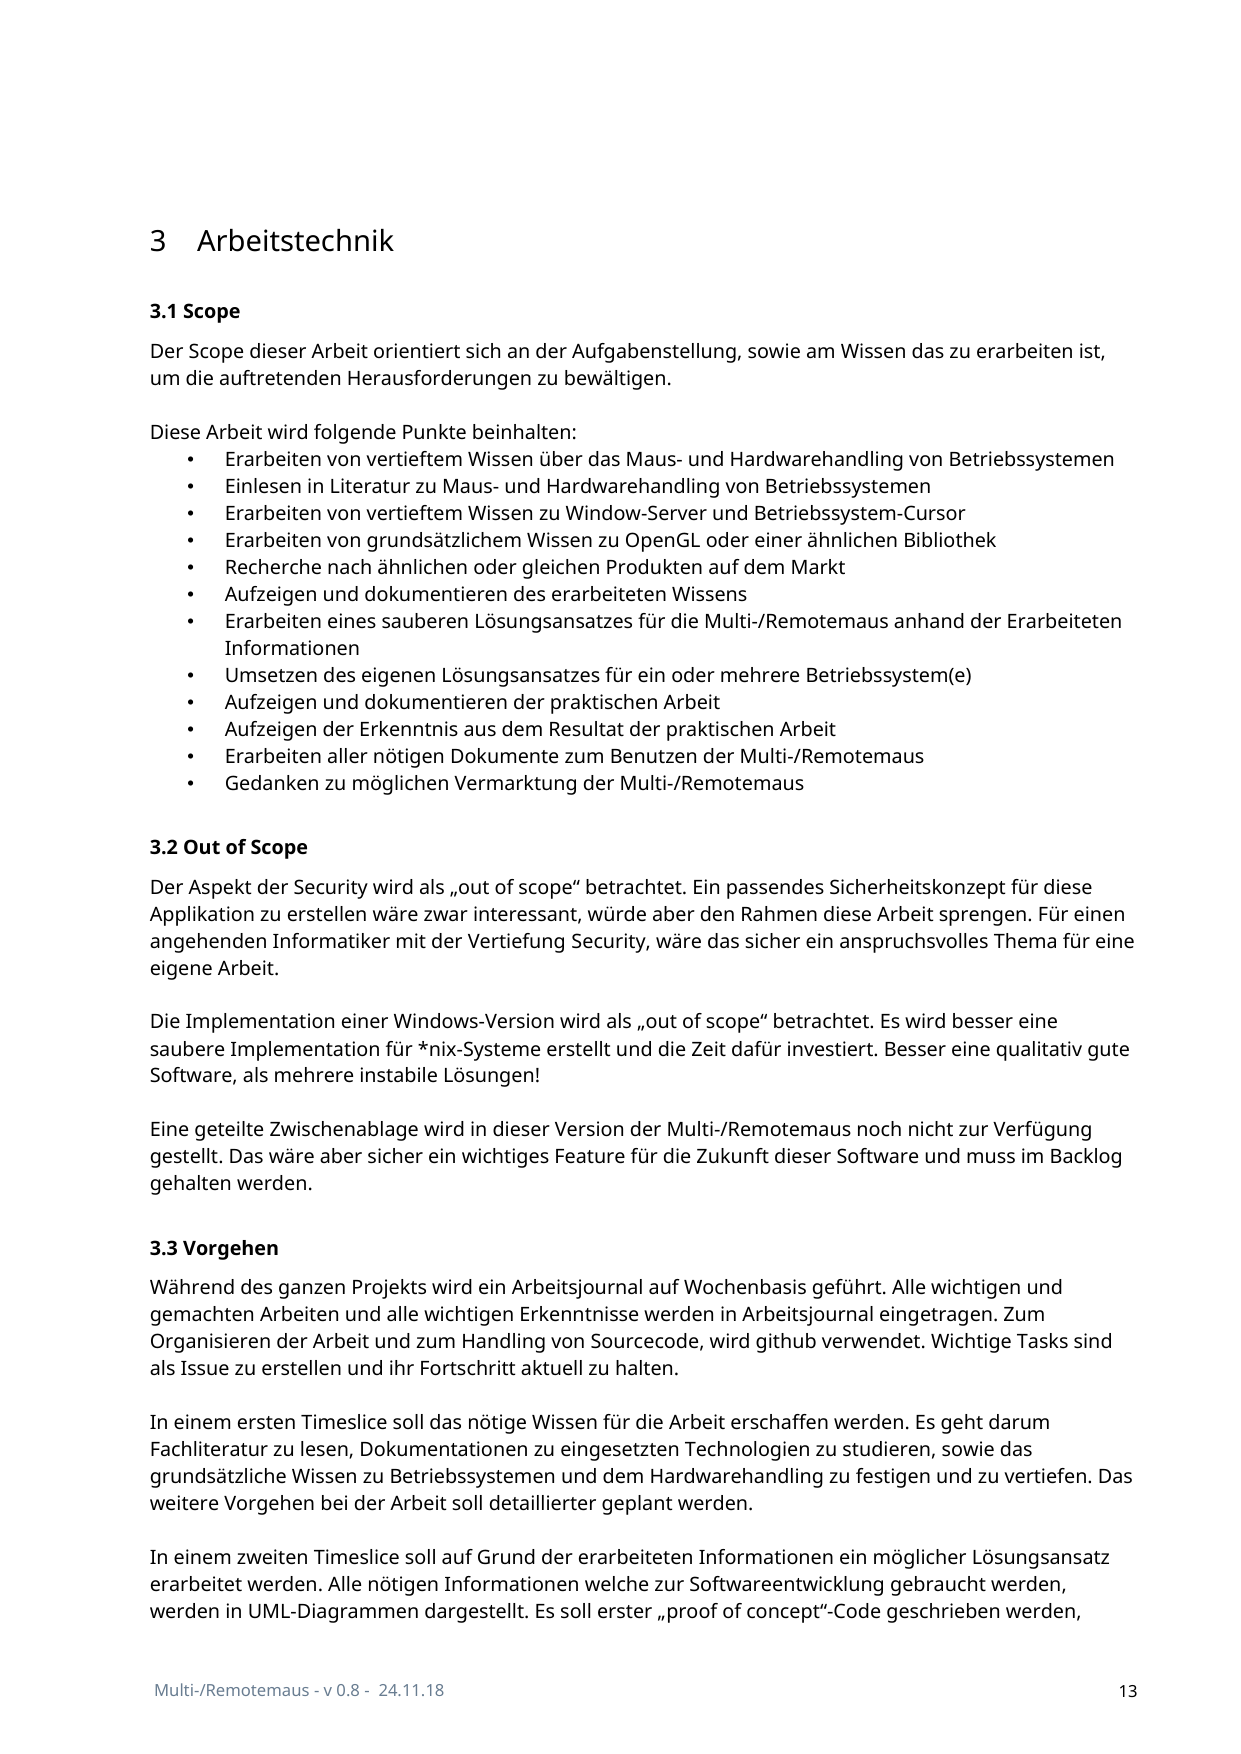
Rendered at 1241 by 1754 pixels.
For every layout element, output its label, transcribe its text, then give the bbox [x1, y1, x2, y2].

list Erarbeiten von grundsätzlichem Wissen zu OpenGL oder einer ähnlichen Bibliothek [187, 526, 1136, 553]
text Diese Arbeit wird folgende Punkte beinhalten: [149, 418, 1136, 445]
list Einlesen in Literatur zu Maus- und Hardwarehandling von Betriebssystemen [187, 472, 1136, 499]
list Erarbeiten von vertieftem Wissen über das Maus- und Hardwarehandling von Betriebssystemen [187, 445, 1136, 472]
list Erarbeiten aller nötigen Dokumente zum Benutzen der Multi-/Remotemaus [187, 742, 1136, 769]
text Der Aspekt der Security wird als „out of scope“ betrachtet. Ein passendes Sicherheitskonzept für diese Applikation zu erstellen wäre zwar interessant, würde aber den Rahmen diese Arbeit sprengen. Für einen angehenden Informatiker mit der Vertiefung Security, wäre das sicher ein anspruchsvolles Thema für eine eigene Arbeit. [149, 873, 1136, 981]
list Recherche nach ähnlichen oder gleichen Produkten auf dem Markt [187, 553, 1136, 580]
text In einem ersten Timeslice soll das nötige Wissen für die Arbeit erschaffen werden. Es geht darum Fachliteratur zu lesen, Dokumentationen zu eingesetzten Technologien zu studieren, sowie das grundsätzliche Wissen zu Betriebssystemen und dem Hardwarehandling zu festigen und zu vertiefen. Das weitere Vorgehen bei der Arbeit soll detaillierter geplant werden. [149, 1408, 1136, 1516]
list Erarbeiten von vertieftem Wissen zu Window-Server und Betriebssystem-Cursor [187, 499, 1136, 526]
text Während des ganzen Projekts wird ein Arbeitsjournal auf Wochenbasis geführt. Alle wichtigen und gemachten Arbeiten und alle wichtigen Erkenntnisse werden in Arbeitsjournal eingetragen. Zum Organisieren der Arbeit und zum Handling von Sourcecode, wird github verwendet. Wichtige Tasks sind als Issue zu erstellen und ihr Fortschritt aktuell zu halten. [149, 1274, 1136, 1382]
subtitle Out of Scope [149, 833, 1136, 860]
subtitle Vorgehen [149, 1234, 1136, 1261]
list Aufzeigen und dokumentieren der praktischen Arbeit [187, 688, 1136, 715]
text In einem zweiten Timeslice soll auf Grund der erarbeiteten Informationen ein möglicher Lösungsansatz erarbeitet werden. Alle nötigen Informationen welche zur Softwareentwicklung gebraucht werden, werden in UML-Diagrammen dargestellt. Es soll erster „proof of concept“-Code geschrieben werden, [149, 1543, 1136, 1624]
list Aufzeigen und dokumentieren des erarbeiteten Wissens [187, 580, 1136, 607]
list Aufzeigen der Erkenntnis aus dem Resultat der praktischen Arbeit [187, 715, 1136, 742]
subtitle Scope [149, 298, 1136, 325]
text Der Scope dieser Arbeit orientiert sich an der Aufgabenstellung, sowie am Wissen das zu erarbeiten ist, um die auftretenden Herausforderungen zu bewältigen. [149, 337, 1136, 391]
list Gedanken zu möglichen Vermarktung der Multi-/Remotemaus [187, 769, 1136, 796]
text Die Implementation einer Windows-Version wird als „out of scope“ betrachtet. Es wird besser eine saubere Implementation für *nix-Systeme erstellt und die Zeit dafür investiert. Besser eine qualitativ gute Software, als mehrere instabile Lösungen! [149, 1008, 1136, 1089]
list Umsetzen des eigenen Lösungsansatzes für ein oder mehrere Betriebssystem(e) [187, 661, 1136, 688]
list Erarbeiten eines sauberen Lösungsansatzes für die Multi-/Remotemaus anhand der Erarbeiteten Informationen [187, 607, 1136, 661]
subtitle Arbeitstechnik [149, 221, 1136, 260]
text Eine geteilte Zwischenablage wird in dieser Version der Multi-/Remotemaus noch nicht zur Verfügung gestellt. Das wäre aber sicher ein wichtiges Feature für die Zukunft dieser Software und muss im Backlog gehalten werden. [149, 1116, 1136, 1197]
